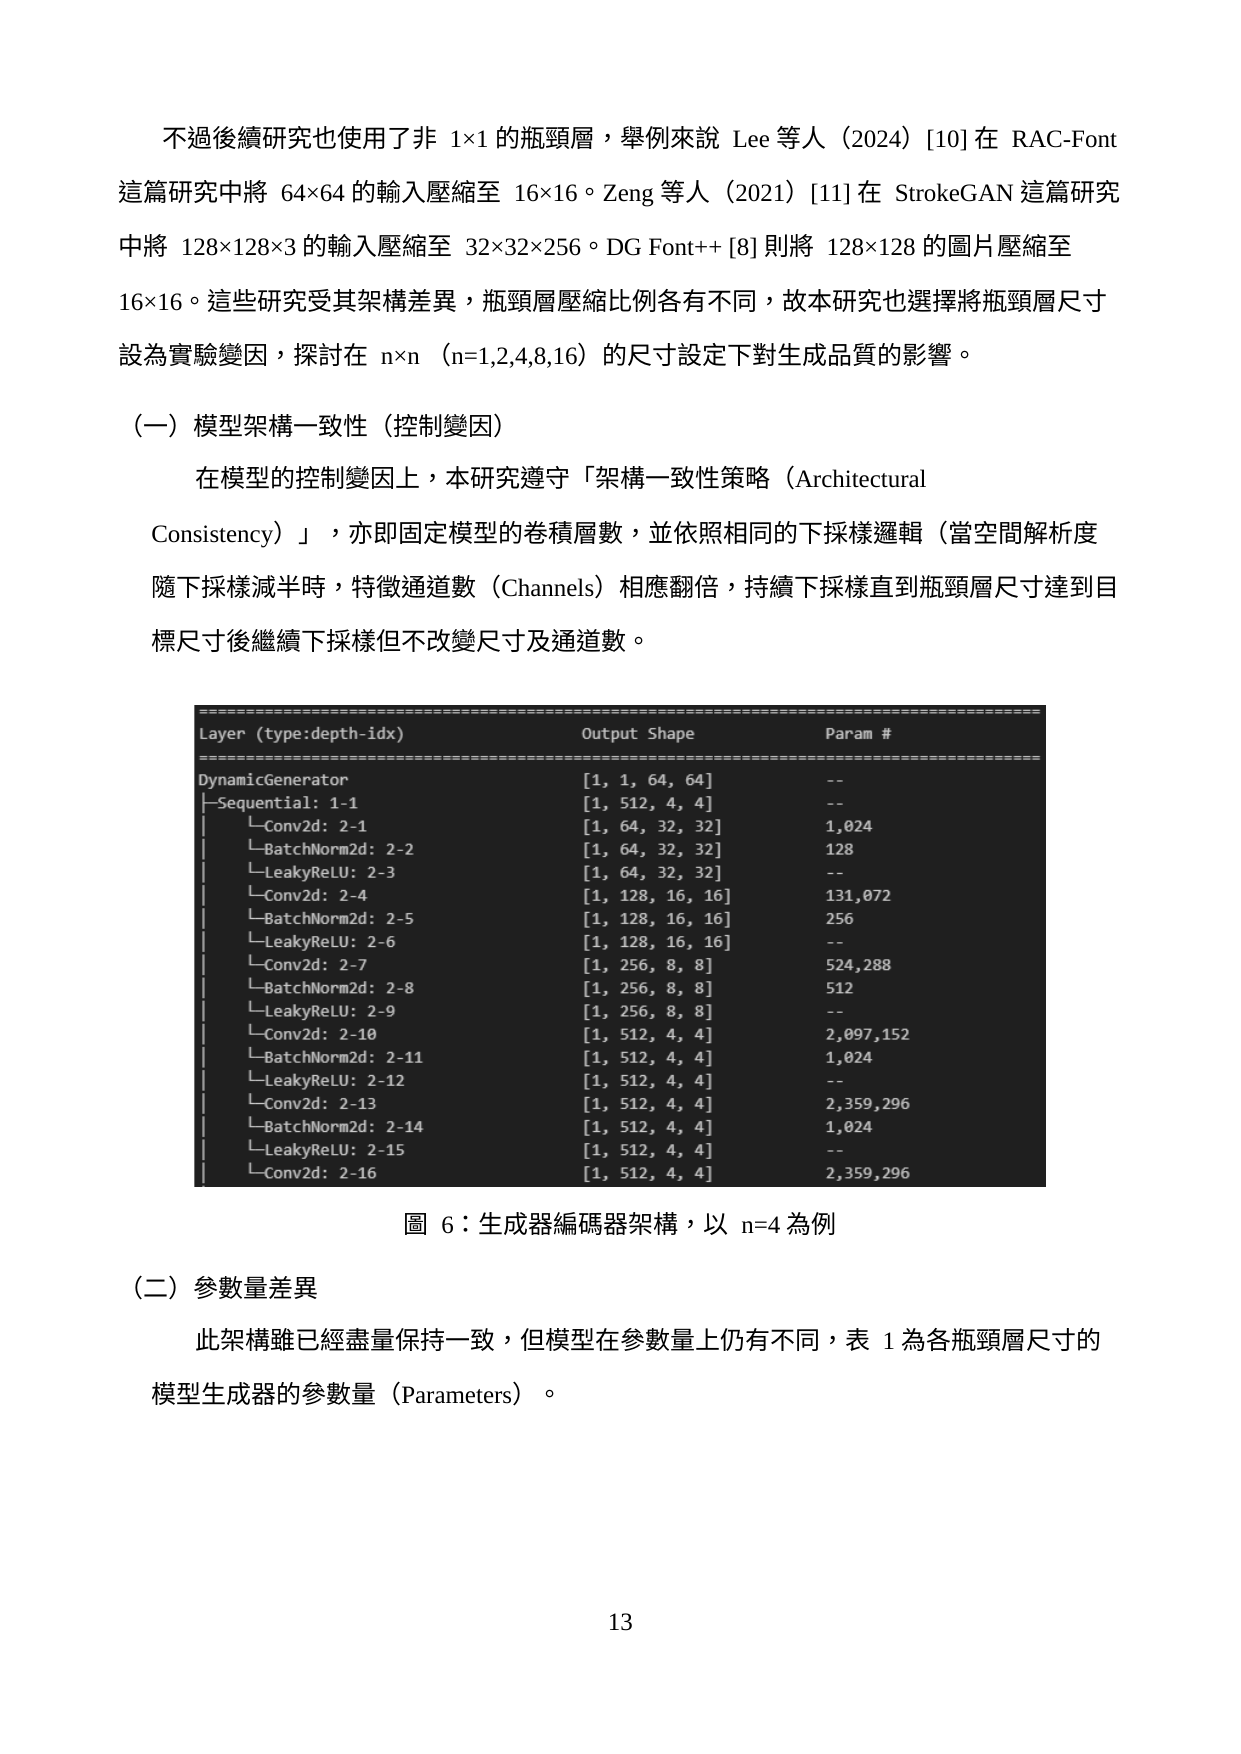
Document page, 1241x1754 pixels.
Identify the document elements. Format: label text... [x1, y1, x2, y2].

subtitle 模型架構一致性（控制變因） [118, 406, 1122, 442]
text 此架構雖已經盡量保持一致，但模型在參數量上仍有不同，表 1 為各瓶頸層尺寸的模型生成器的參數量（Parameters）。 [151, 1321, 1122, 1411]
text 不過後續研究也使用了非 1×1 的瓶頸層，舉例來說 Lee 等人（2024）[10] 在 RAC-Font 這篇研究中將 64×64 的輸入壓縮至 16×16。Zeng 等人（2021）[11] 在 StrokeGAN 這篇研究中將 128×128×3 的輸入壓縮至 32×32×256。DG Font++ [8] 則將 128×128 的圖片壓縮至 16×16。這些研究受其架構差異，瓶頸層壓縮比例各有不同，故本研究也選擇將瓶頸層尺寸設為實驗變因，探討在 n×n （n=1,2,4,8,16）的尺寸設定下對生成品質的影響。 [118, 118, 1122, 372]
text 在模型的控制變因上，本研究遵守「架構一致性策略（Architectural Consistency）」，亦即固定模型的卷積層數，並依照相同的下採樣邏輯（當空間解析度隨下採樣減半時，特徵通道數（Channels）相應翻倍，持續下採樣直到瓶頸層尺寸達到目標尺寸後繼續下採樣但不改變尺寸及通道數。 [151, 459, 1122, 658]
text 圖 6：生成器編碼器架構，以 n=4 為例 [194, 1187, 1046, 1241]
picture [194, 705, 1046, 1187]
subtitle 參數量差異 [118, 1268, 1122, 1304]
